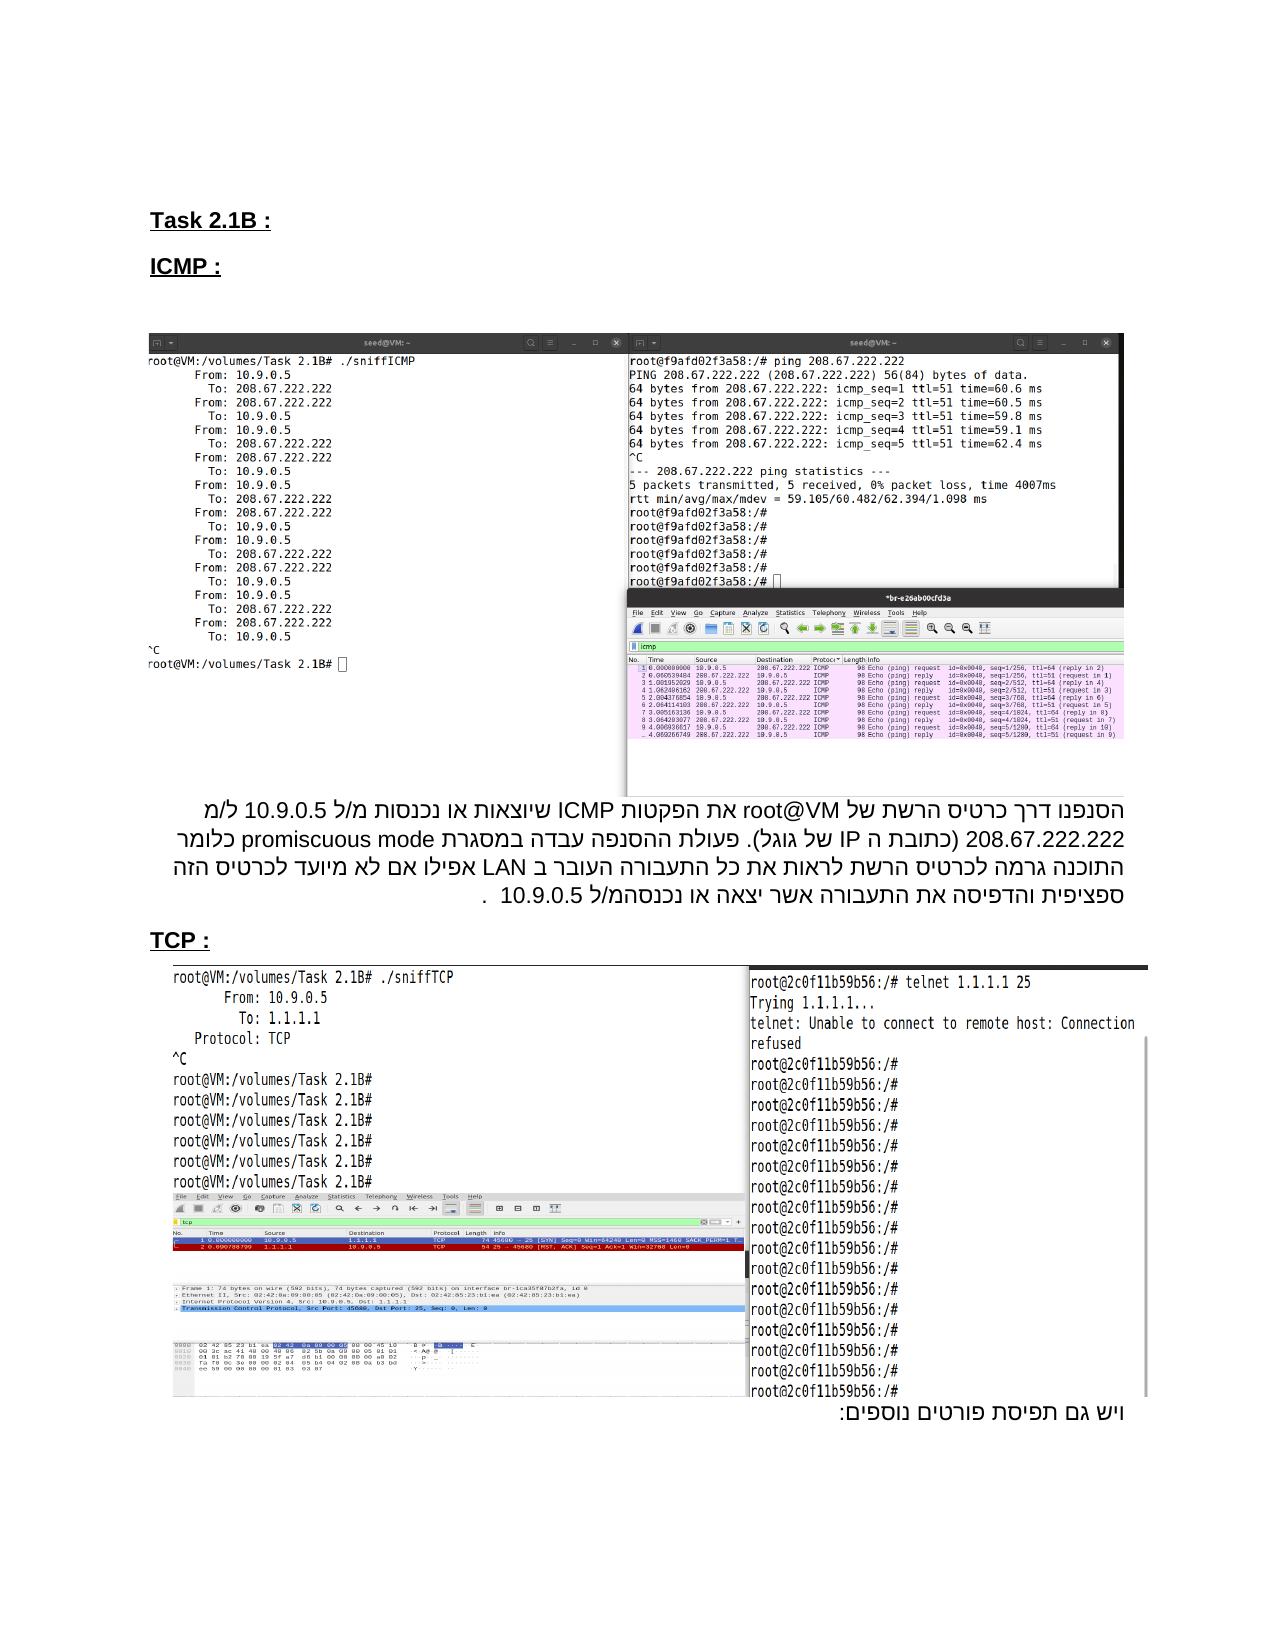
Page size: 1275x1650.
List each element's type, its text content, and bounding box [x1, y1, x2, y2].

picture [148, 333, 1124, 797]
text TCP : [150, 927, 1125, 954]
picture [172, 965, 1148, 1397]
text ויש גם תפיסת פורטים נוספים: [150, 973, 1125, 1425]
text הסנפנו דרך כרטיס הרשת של root@VM את הפקטות ICMP שיוצאות או נכנסות מ/ל 10.9.0.5 ל/מ 208.67.222.222 (כתובת ה IP של גוגל). פעולת ההסנפה עבדה במסגרת promiscuous mode כלומר התוכנה גרמה לכרטיס הרשת לראות את כל התעבורה העובר ב LAN אפילו אם לא מיועד לכרטיס הזה ספציפית והדפיסה את התעבורה אשר יצאה או נכנסהמ/ל 10.9.0.5 . [150, 298, 1125, 909]
text Task 2.1B : [150, 207, 1125, 234]
text ICMP : [150, 253, 1125, 279]
